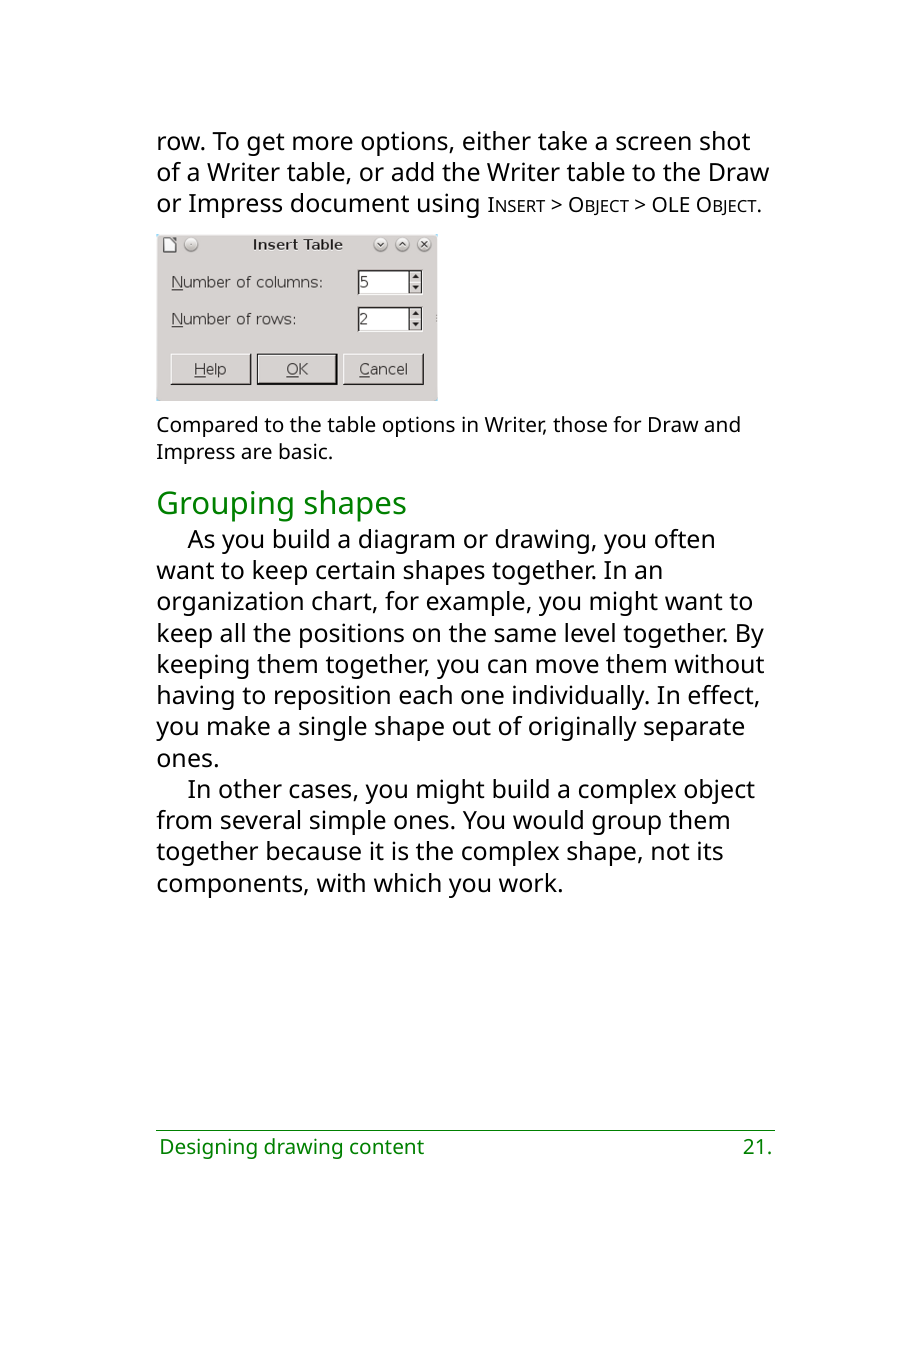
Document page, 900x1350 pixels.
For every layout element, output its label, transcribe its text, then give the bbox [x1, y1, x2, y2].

table_cell Compared to the table options in Writer, those for Draw and Impress are basic. [156, 403, 775, 465]
text row. To get more options, either take a screen shot of a Writer table, or add the Writer table to the Draw or Impress document using Insert > Object > OLE Object. [156, 125, 775, 219]
table_header [156, 234, 775, 403]
text As you build a diagram or drawing, you often want to keep certain shapes together. In an organization chart, for example, you might want to keep all the positions on the same level together. By keeping them together, you can move them without having to reposition each one individually. In effect, you make a single shape out of originally separate ones. [156, 523, 775, 773]
picture [156, 234, 438, 401]
subtitle Grouping shapes [156, 481, 775, 523]
text In other cases, you might build a complex object from several simple ones. You would group them together because it is the complex shape, not its components, with which you work. [156, 773, 775, 898]
